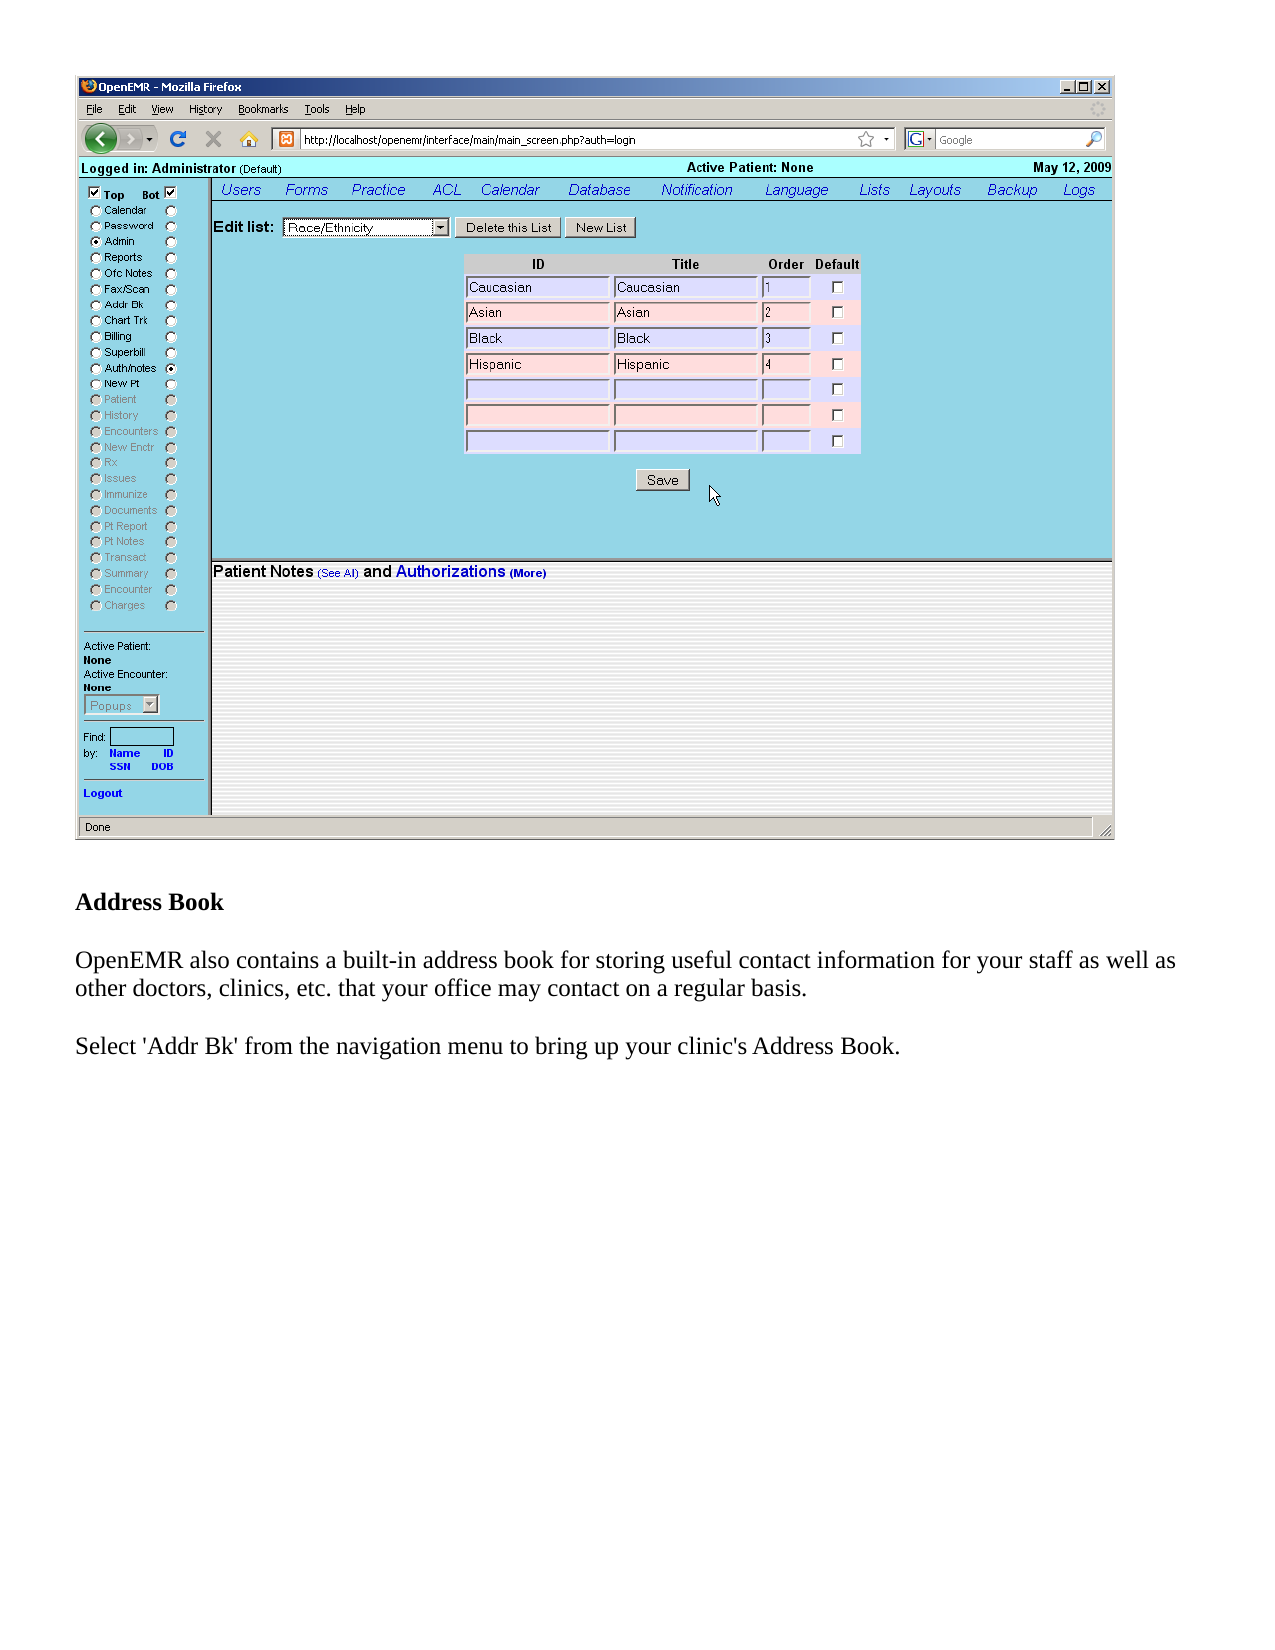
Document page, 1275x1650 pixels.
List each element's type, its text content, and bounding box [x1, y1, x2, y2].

text OpenEMR also contains a built-in address book for storing useful contact information for your staff as well as other doctors, clinics, etc. that your office may contact on a regular basis. [75, 945, 1200, 1002]
picture [75, 75, 1115, 840]
text Select 'Addr Bk' from the navigation menu to bring up your clinic's Address Book. [75, 1031, 1200, 1060]
text Address Book [75, 887, 1200, 916]
